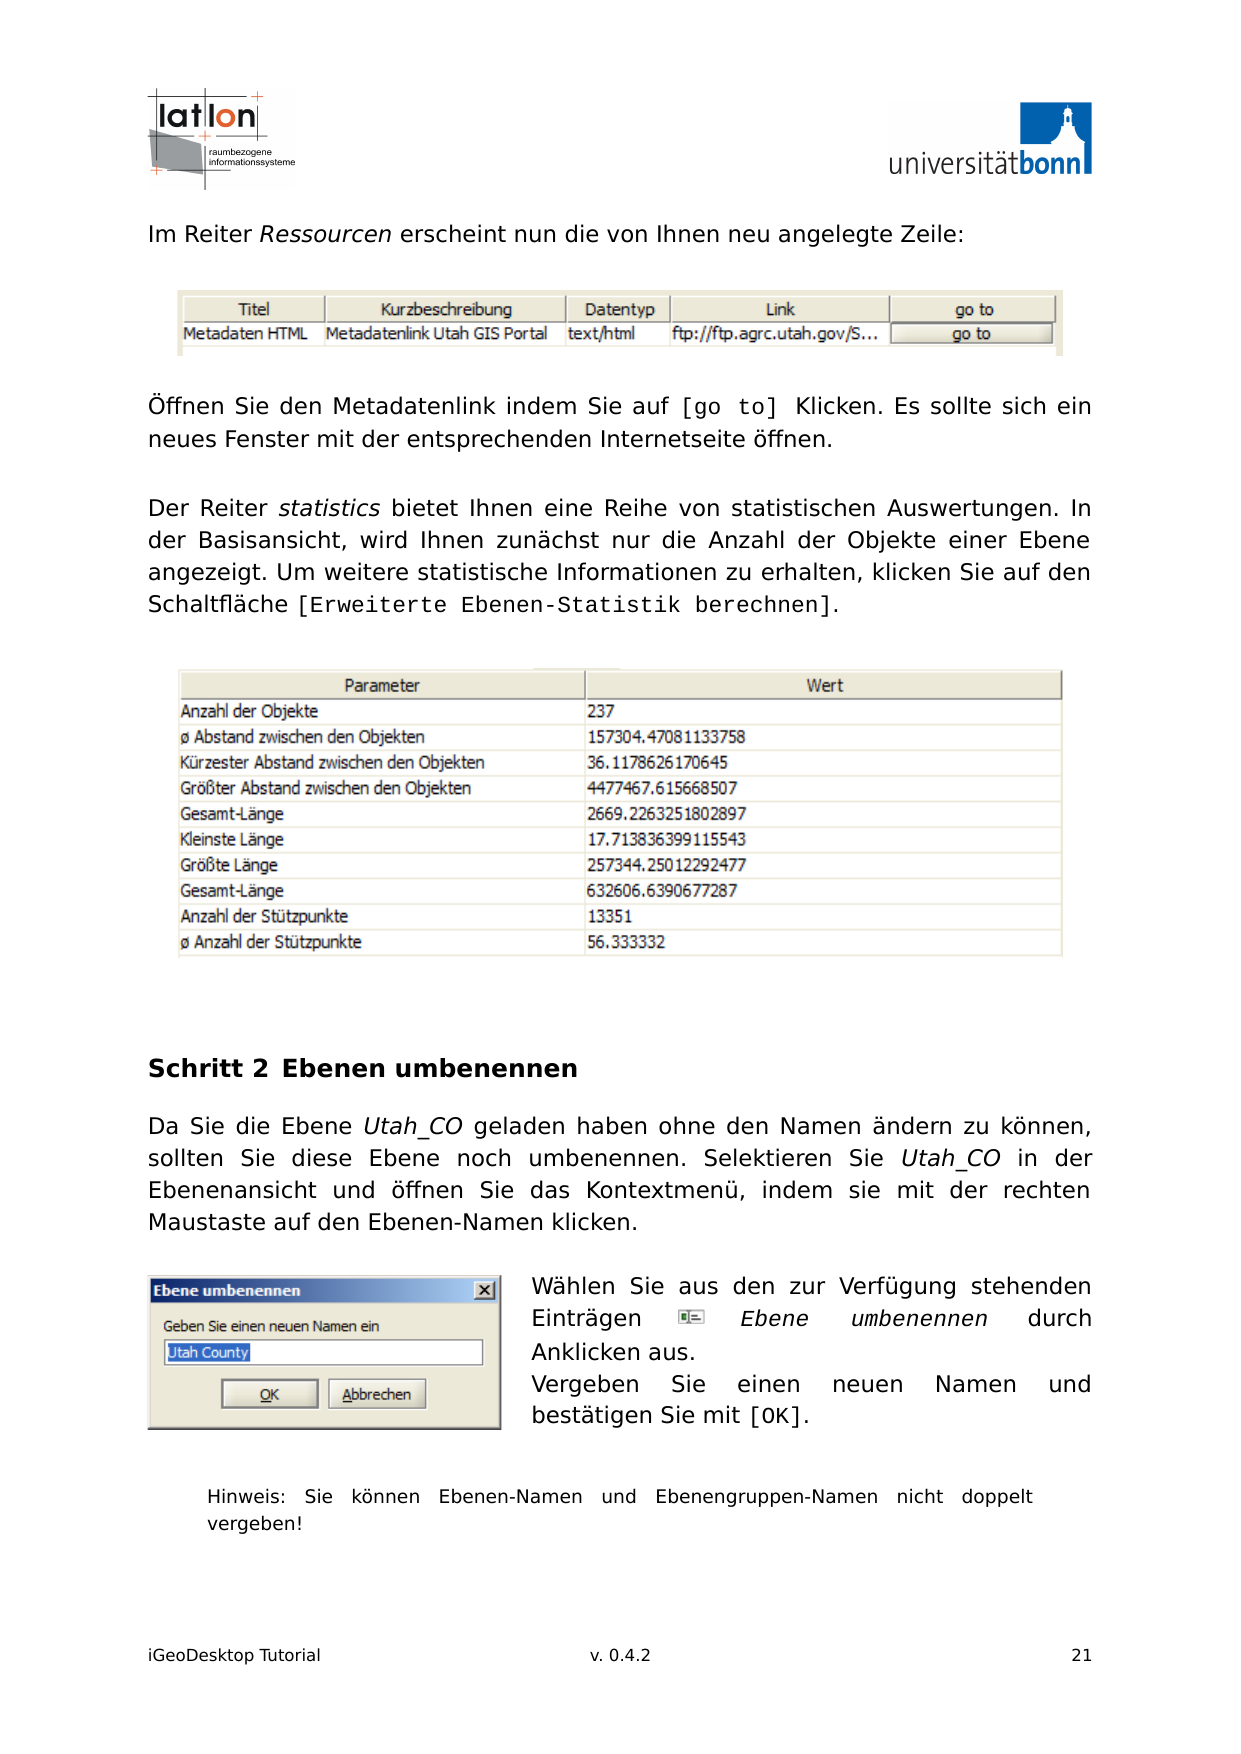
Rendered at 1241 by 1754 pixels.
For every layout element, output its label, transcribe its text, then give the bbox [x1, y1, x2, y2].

picture [889, 102, 1093, 174]
text Da Sie die Ebene Utah_CO geladen haben ohne den Namen ändern zu können, sollten Sie diese Ebene noch umbenennen. Selektieren Sie Utah_CO in der Ebenenansicht und öffnen Sie das Kontextmenü, indem sie mit der rechten Maustaste auf den Ebenen-Namen klicken. Wählen Sie aus den zur Verfügung stehenden Einträgen Ebene umbenennen durch Anklicken aus. Vergeben Sie einen neuen Namen und bestätigen Sie mit [OK]. [148, 1113, 1092, 1463]
subtitle Ebenen umbenennen [148, 1054, 1092, 1083]
picture [177, 668, 1063, 958]
text Öffnen Sie den Metadatenlink indem Sie auf [go to] Klicken. Es sollte sich ein neues Fenster mit der entsprechenden Internetseite öffnen. [148, 322, 1092, 453]
text Hinweis: Sie können Ebenen-Namen und Ebenengruppen-Namen nicht doppelt vergeben! [207, 1486, 1033, 1534]
text Der Reiter statistics bietet Ihnen eine Reihe von statistischen Auswertungen. In der Basisansicht, wird Ihnen zunächst nur die Anzahl der Objekte einer Ebene angezeigt. Um weitere statistische Informationen zu erhalten, klicken Sie auf den Schaltfläche [Erweiterte Ebenen-Statistik berechnen]. [148, 495, 1092, 619]
picture [147, 88, 295, 190]
picture [677, 1307, 706, 1327]
picture [147, 1275, 502, 1430]
text Im Reiter Ressourcen erscheint nun die von Ihnen neu angelegte Zeile: [148, 221, 1092, 280]
picture [177, 290, 1063, 356]
